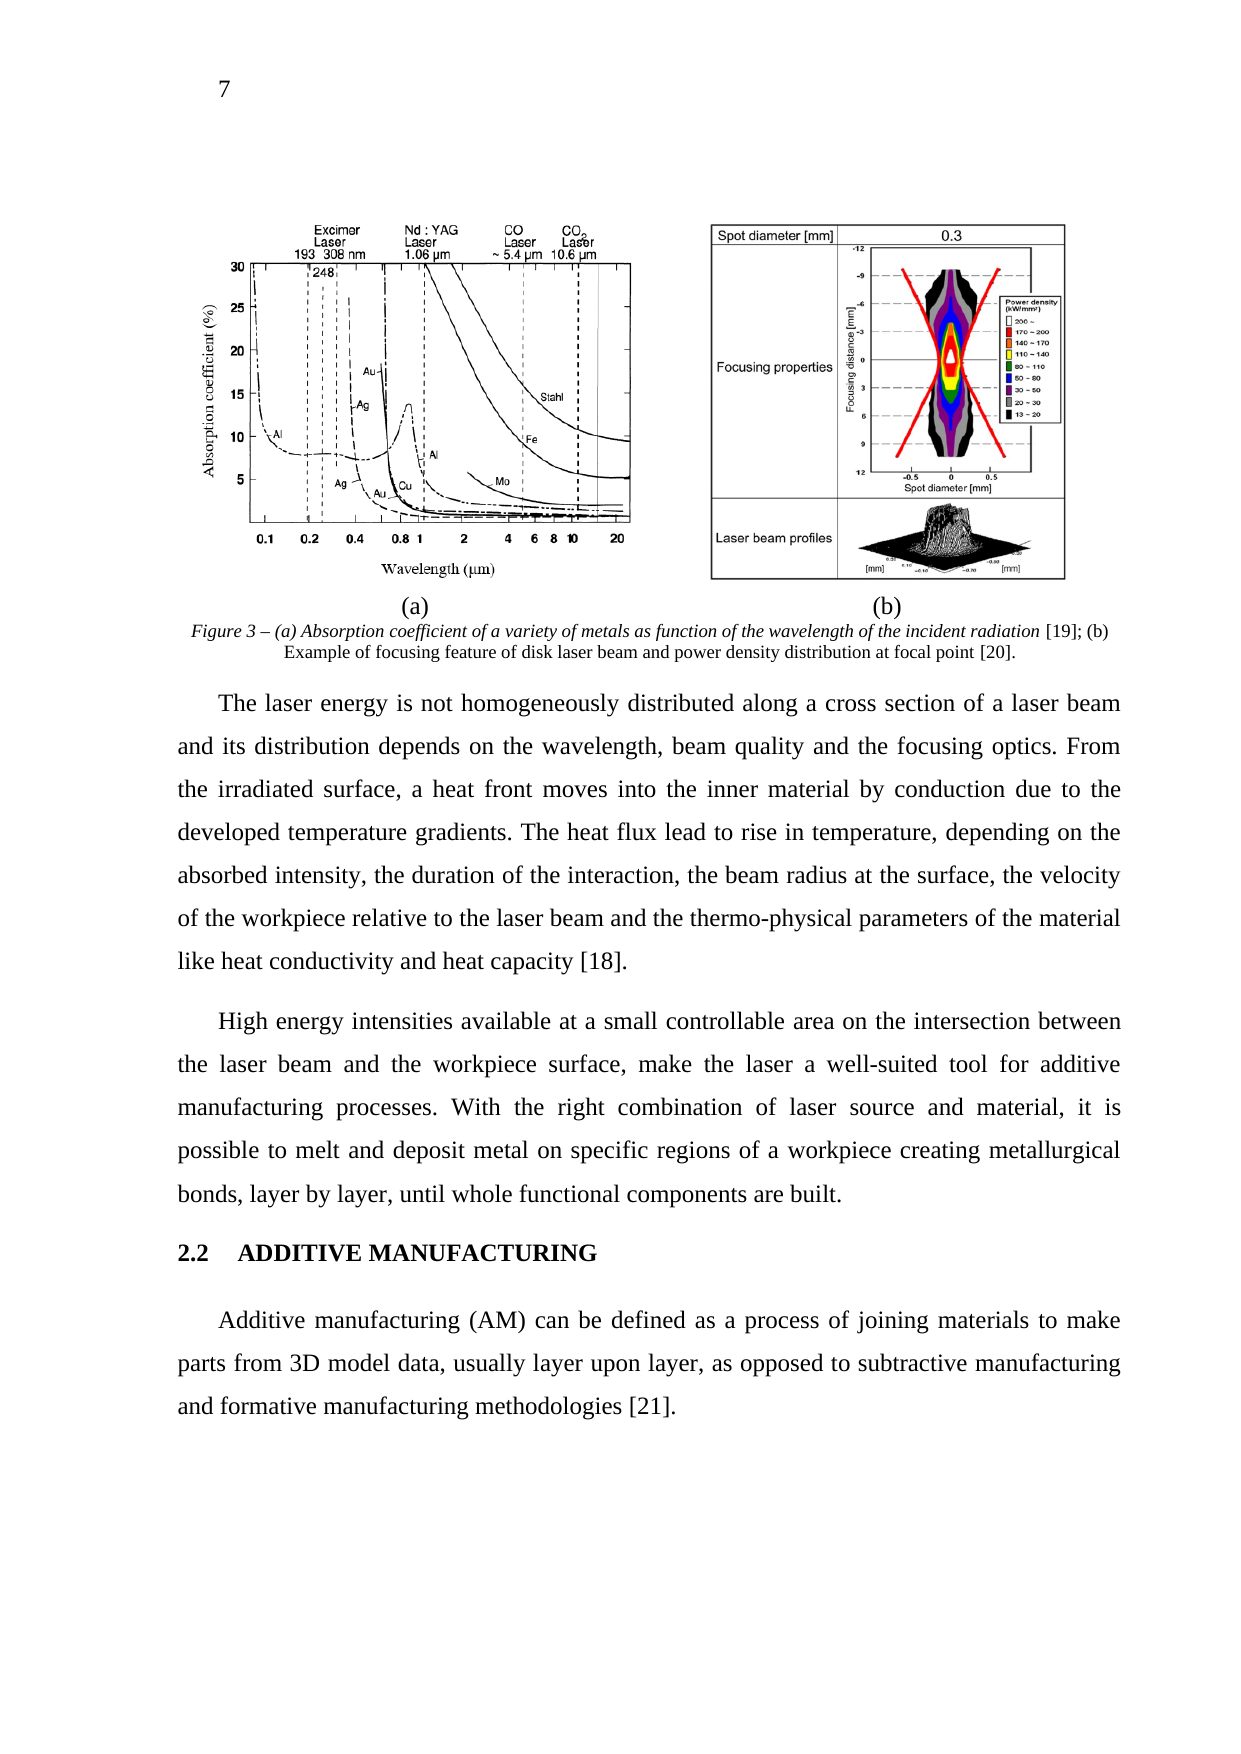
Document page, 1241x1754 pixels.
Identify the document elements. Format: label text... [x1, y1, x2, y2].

subtitle ADDITIVE MANUFACTURING [177, 1238, 1122, 1267]
text The laser energy is not homogeneously distributed along a cross section of a laser beam and its distribution depends on the wavelength, beam quality and the focusing optics. From the irradiated surface, a heat front moves into the inner material by conduction due to the developed temperature gradients. The heat flux lead to rise in temperature, depending on the absorbed intensity, the duration of the interaction, the beam radius at the surface, the velocity of the workpiece relative to the laser beam and the thermo-physical parameters of the material like heat conductivity and heat capacity [18]. [177, 688, 1122, 975]
table_header [653, 220, 1121, 591]
table_header [177, 220, 188, 591]
picture [188, 219, 642, 591]
text High energy intensities available at a small controllable area on the intersection between the laser beam and the workpiece surface, make the laser a well-suited tool for additive manufacturing processes. With the right combination of laser source and material, it is possible to melt and deposit metal on specific regions of a workpiece creating metallurgical bonds, layer by layer, until whole functional components are built. [177, 1006, 1122, 1207]
text Figure 3 – (a) Absorption coefficient of a variety of metals as function of the wavelength of the incident radiation [19]; (b) Example of focusing feature of disk laser beam and power density distribution at focal point [20]. [177, 619, 1122, 663]
table_header [642, 220, 653, 591]
text Additive manufacturing (AM) can be defined as a process of joining materials to make parts from 3D model data, usually layer upon layer, as opposed to subtractive manufacturing and formative manufacturing methodologies [21]. [177, 1305, 1122, 1420]
table_cell (b) [653, 591, 1121, 619]
picture [705, 219, 1069, 584]
table_cell (a) [177, 591, 653, 619]
